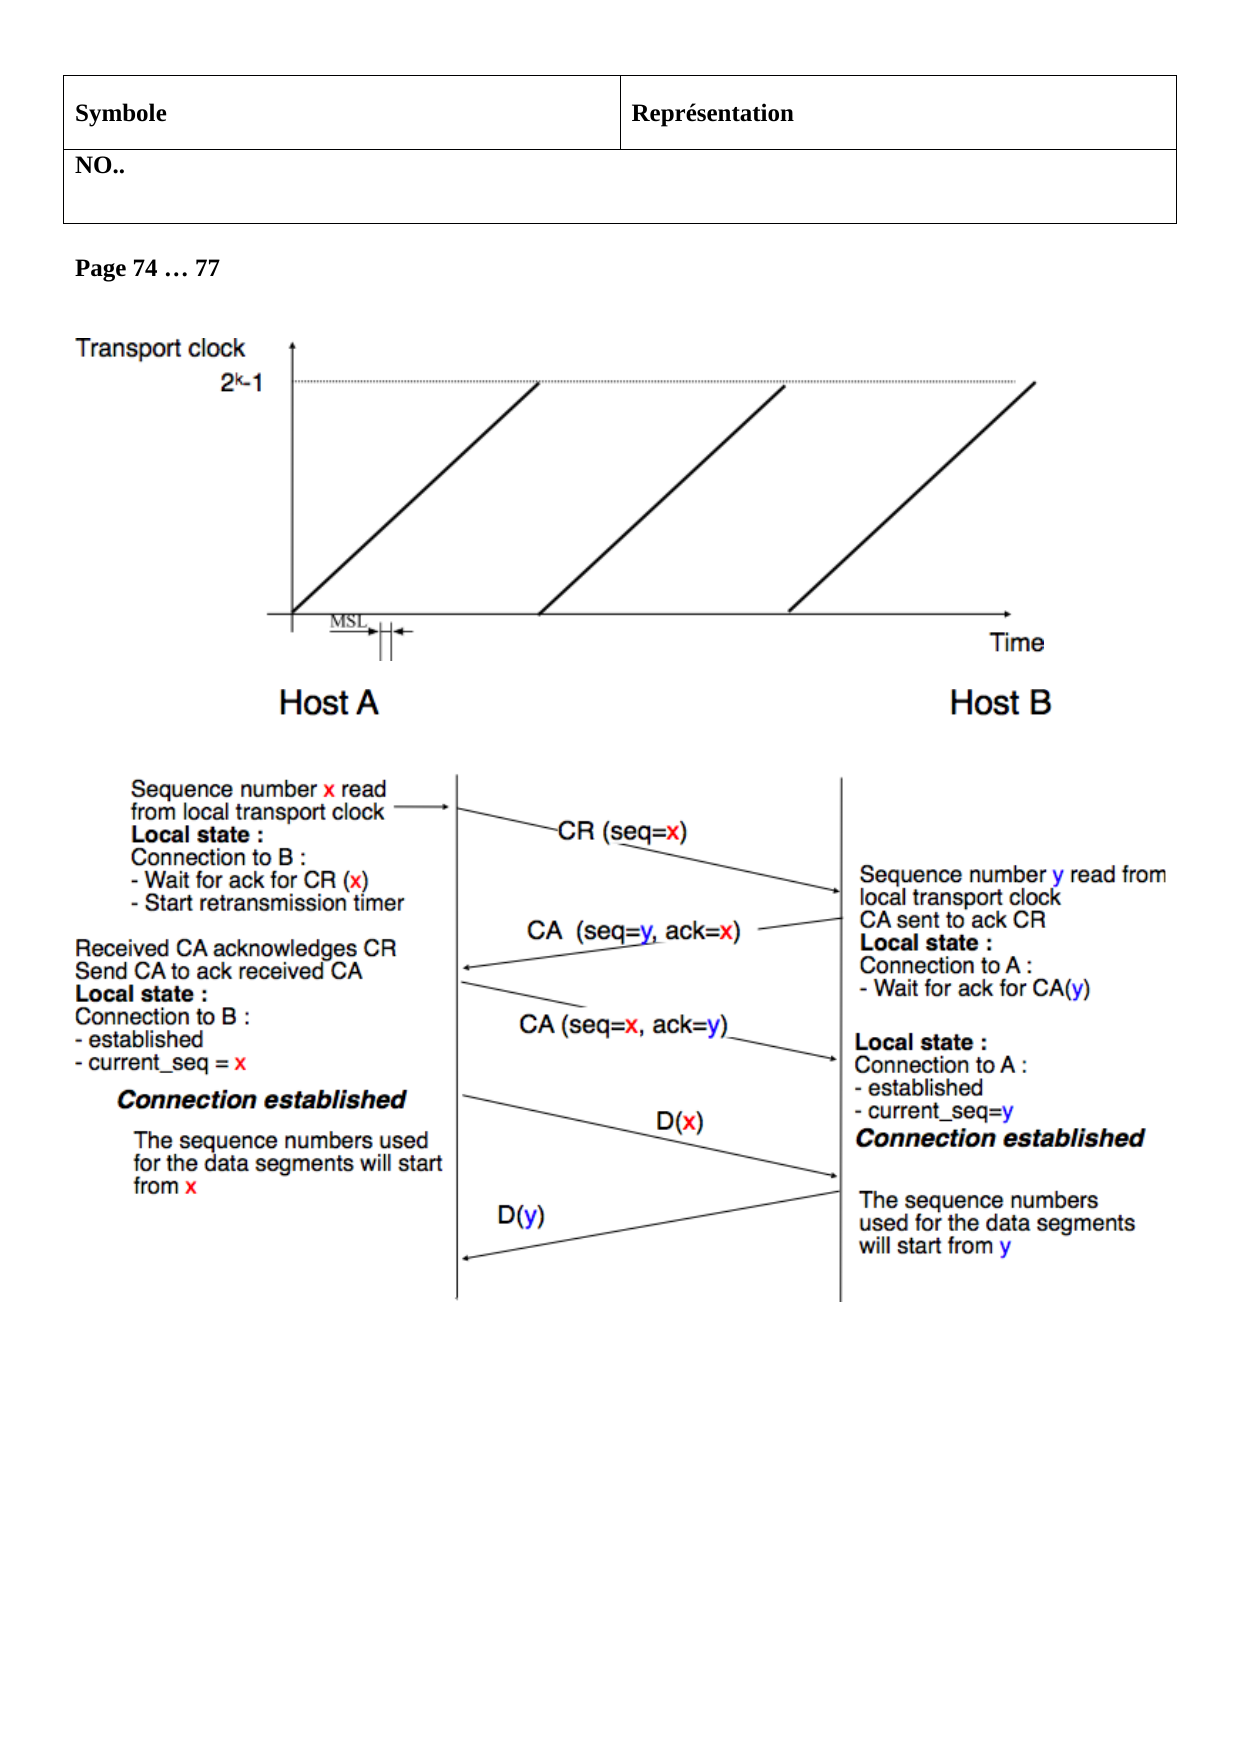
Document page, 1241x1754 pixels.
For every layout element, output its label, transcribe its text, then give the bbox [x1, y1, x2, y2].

table_cell NO.. [64, 150, 1176, 223]
table_header Symbole [64, 76, 620, 149]
picture [75, 689, 1166, 1302]
text Page 74 … 77 [75, 253, 1165, 281]
picture [75, 338, 1044, 661]
table_header Représentation [621, 76, 1176, 149]
